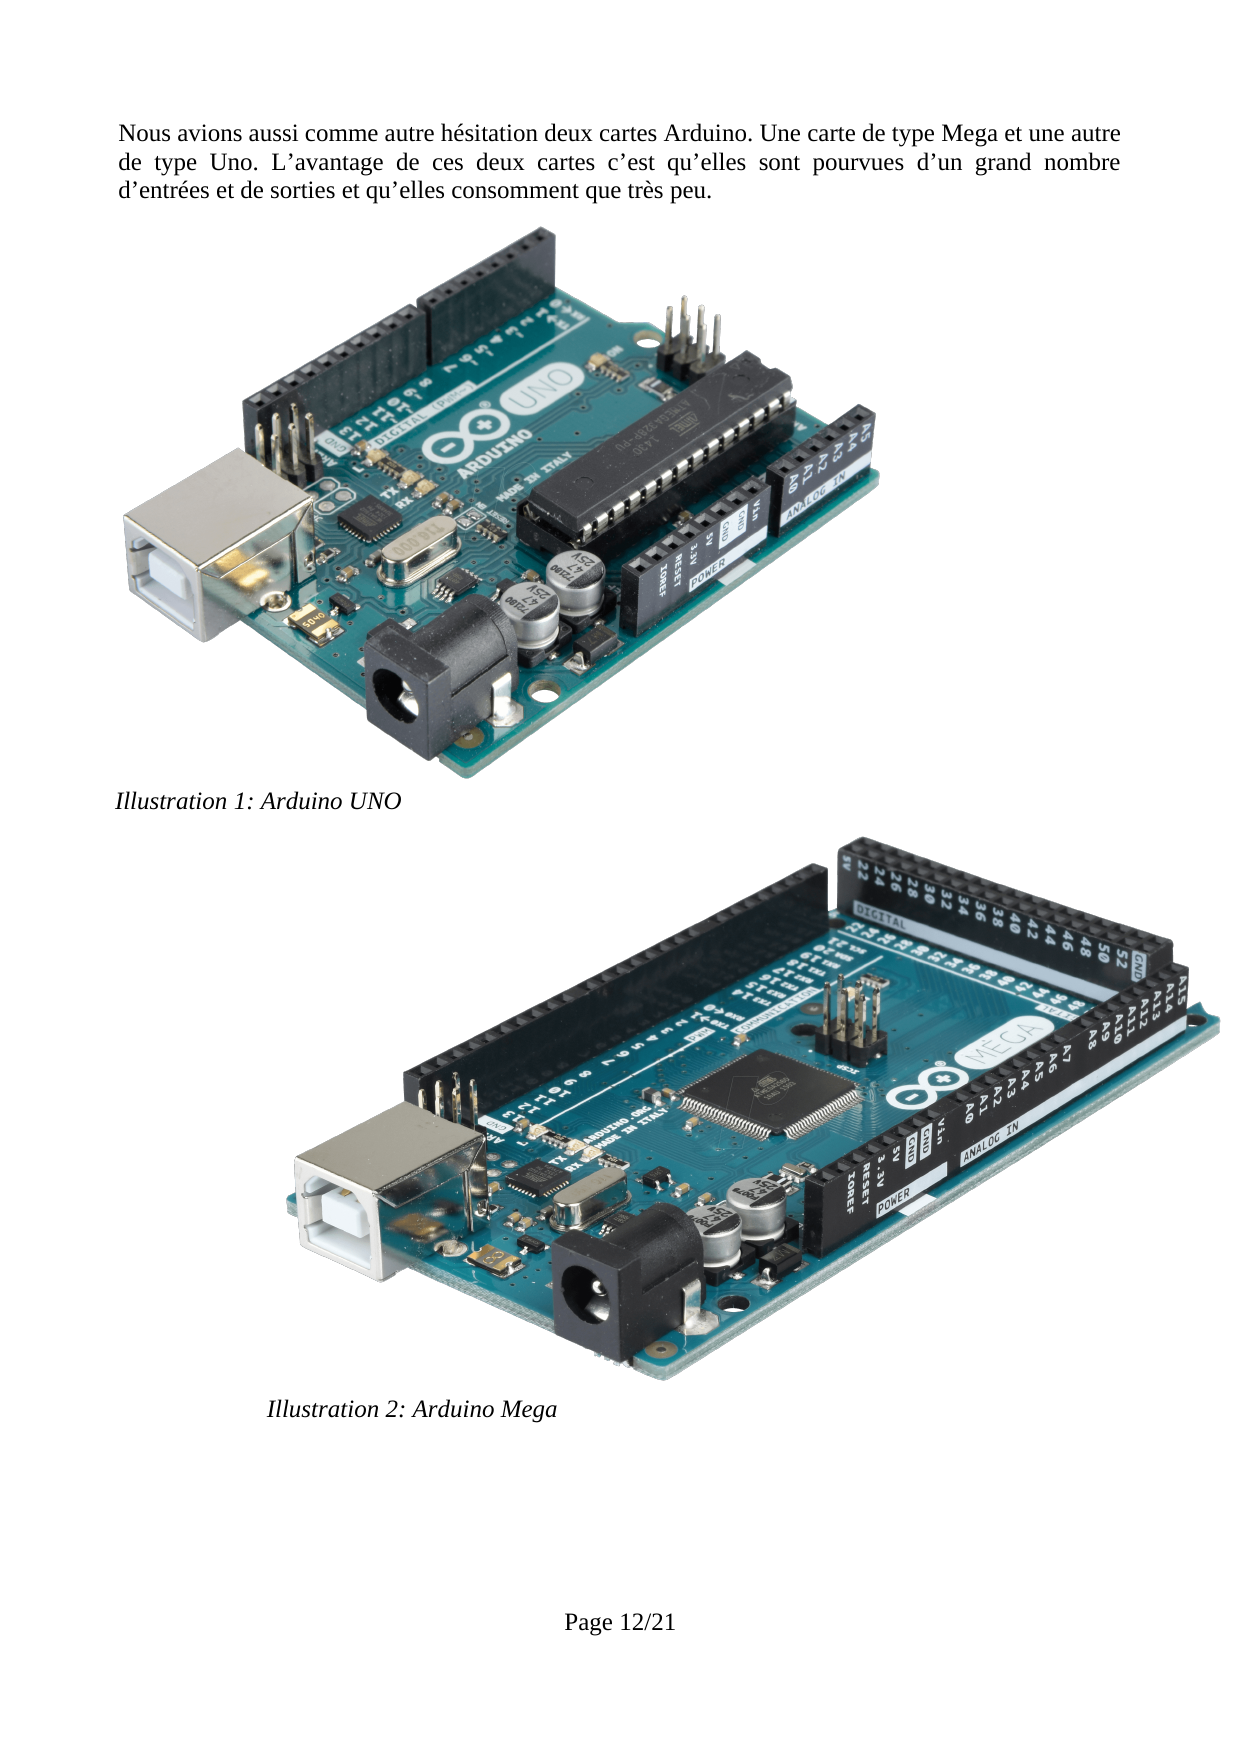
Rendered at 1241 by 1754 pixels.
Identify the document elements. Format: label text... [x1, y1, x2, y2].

text Nous avions aussi comme autre hésitation deux cartes Arduino. Une carte de type Mega et une autre de type Uno. L’avantage de ces deux cartes c’est qu’elles sont pourvues d’un grand nombre d’entrées et de sorties et qu’elles consomment que très peu. [118, 118, 1122, 204]
picture [266, 831, 1240, 1389]
text Illustration 1: Arduino UNO [115, 781, 884, 814]
picture [114, 221, 884, 781]
text Illustration 2: Arduino Mega [267, 1389, 1240, 1423]
